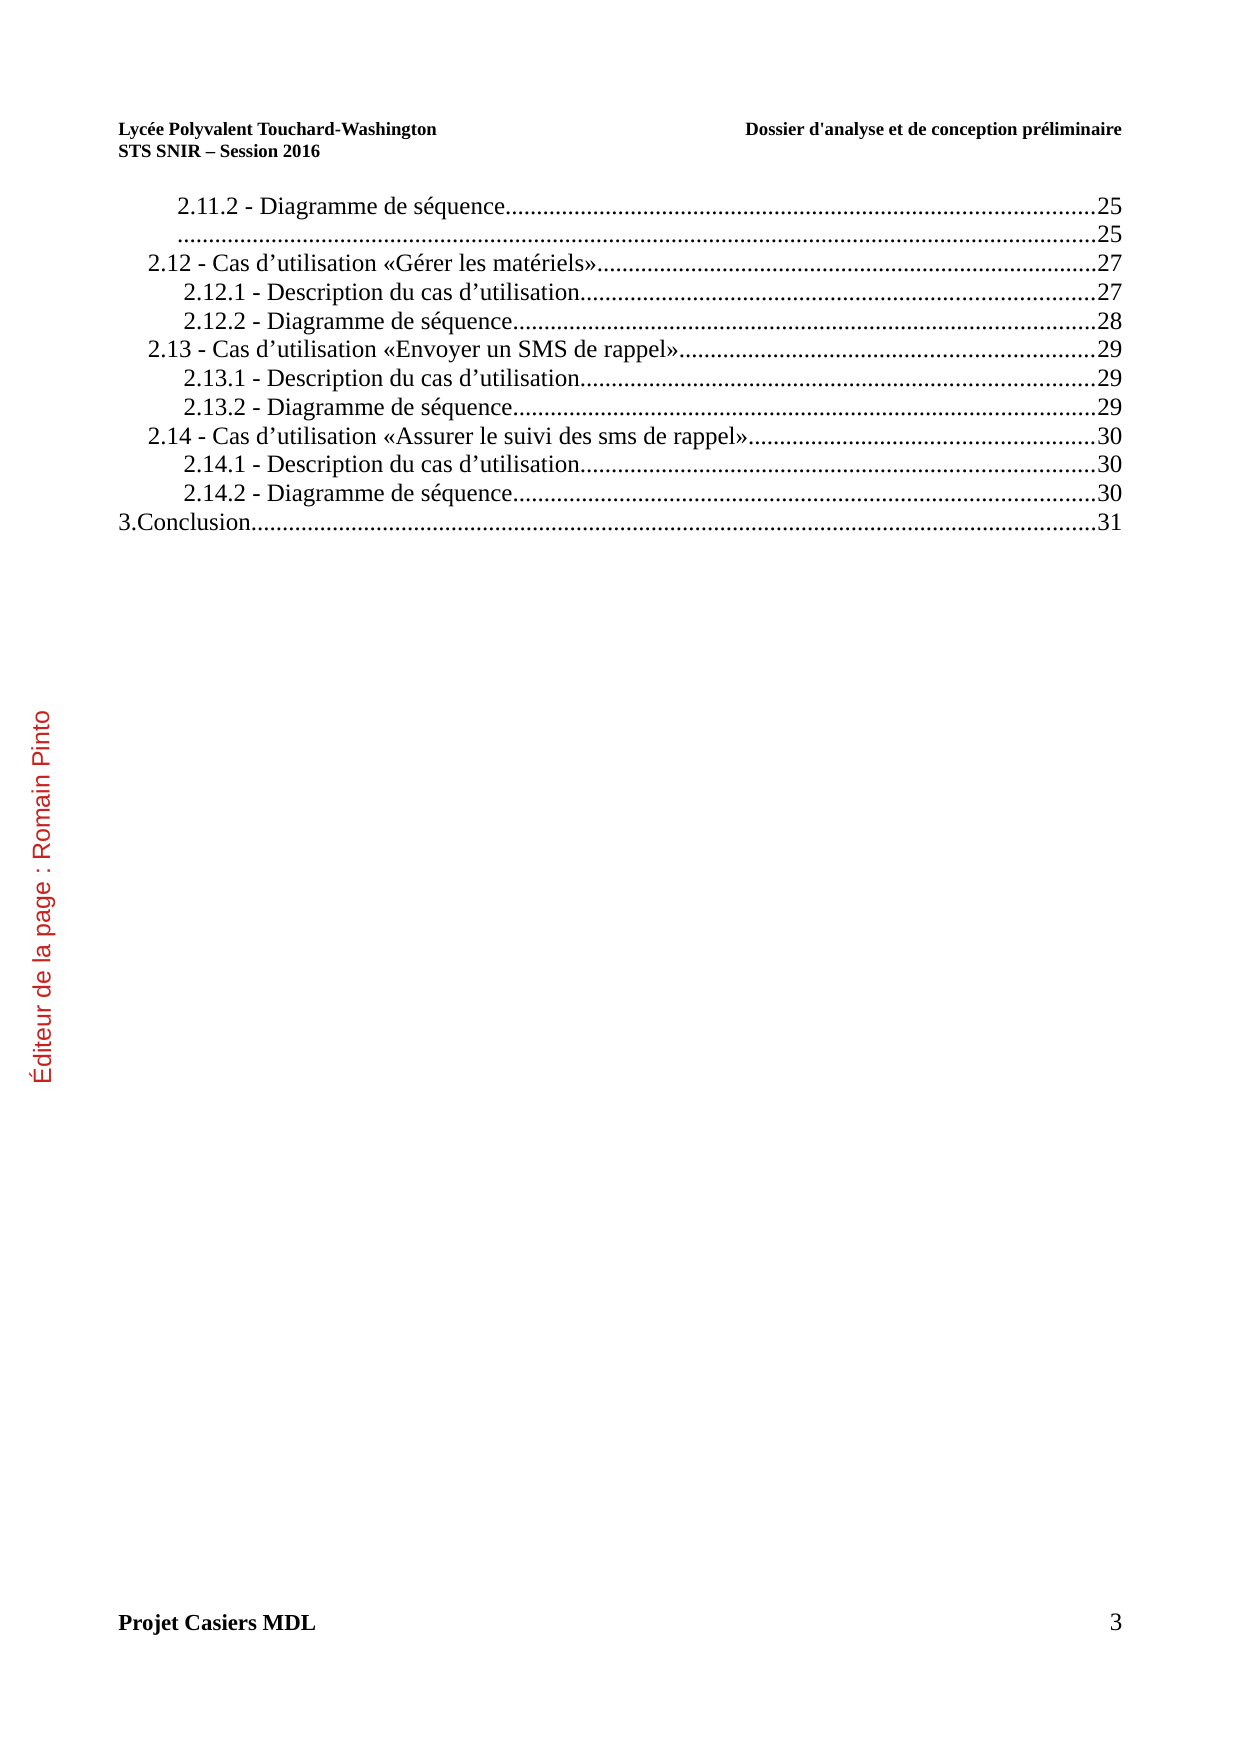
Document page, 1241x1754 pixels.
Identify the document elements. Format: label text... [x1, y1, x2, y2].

text 2.12.2 - Diagramme de séquence 28 [177, 306, 1122, 334]
text 2.13.2 - Diagramme de séquence 29 [177, 392, 1122, 421]
text 3.Conclusion 31 [118, 507, 1122, 536]
text 2.12.1 - Description du cas d’utilisation 27 [177, 277, 1122, 306]
text 2.14.1 - Description du cas d’utilisation 30 [177, 449, 1122, 478]
text 2.13 - Cas d’utilisation «Envoyer un SMS de rappel» 29 [148, 334, 1122, 363]
text 2.12 - Cas d’utilisation «Gérer les matériels» 27 [148, 248, 1122, 277]
text 2.13.1 - Description du cas d’utilisation 29 [177, 363, 1122, 392]
text 2.14.2 - Diagramme de séquence 30 [177, 478, 1122, 507]
text 2.14 - Cas d’utilisation «Assurer le suivi des sms de rappel» 30 [148, 421, 1122, 449]
text 2.11.2 - Diagramme de séquence 25 [177, 191, 1122, 219]
text 25 [177, 219, 1122, 248]
